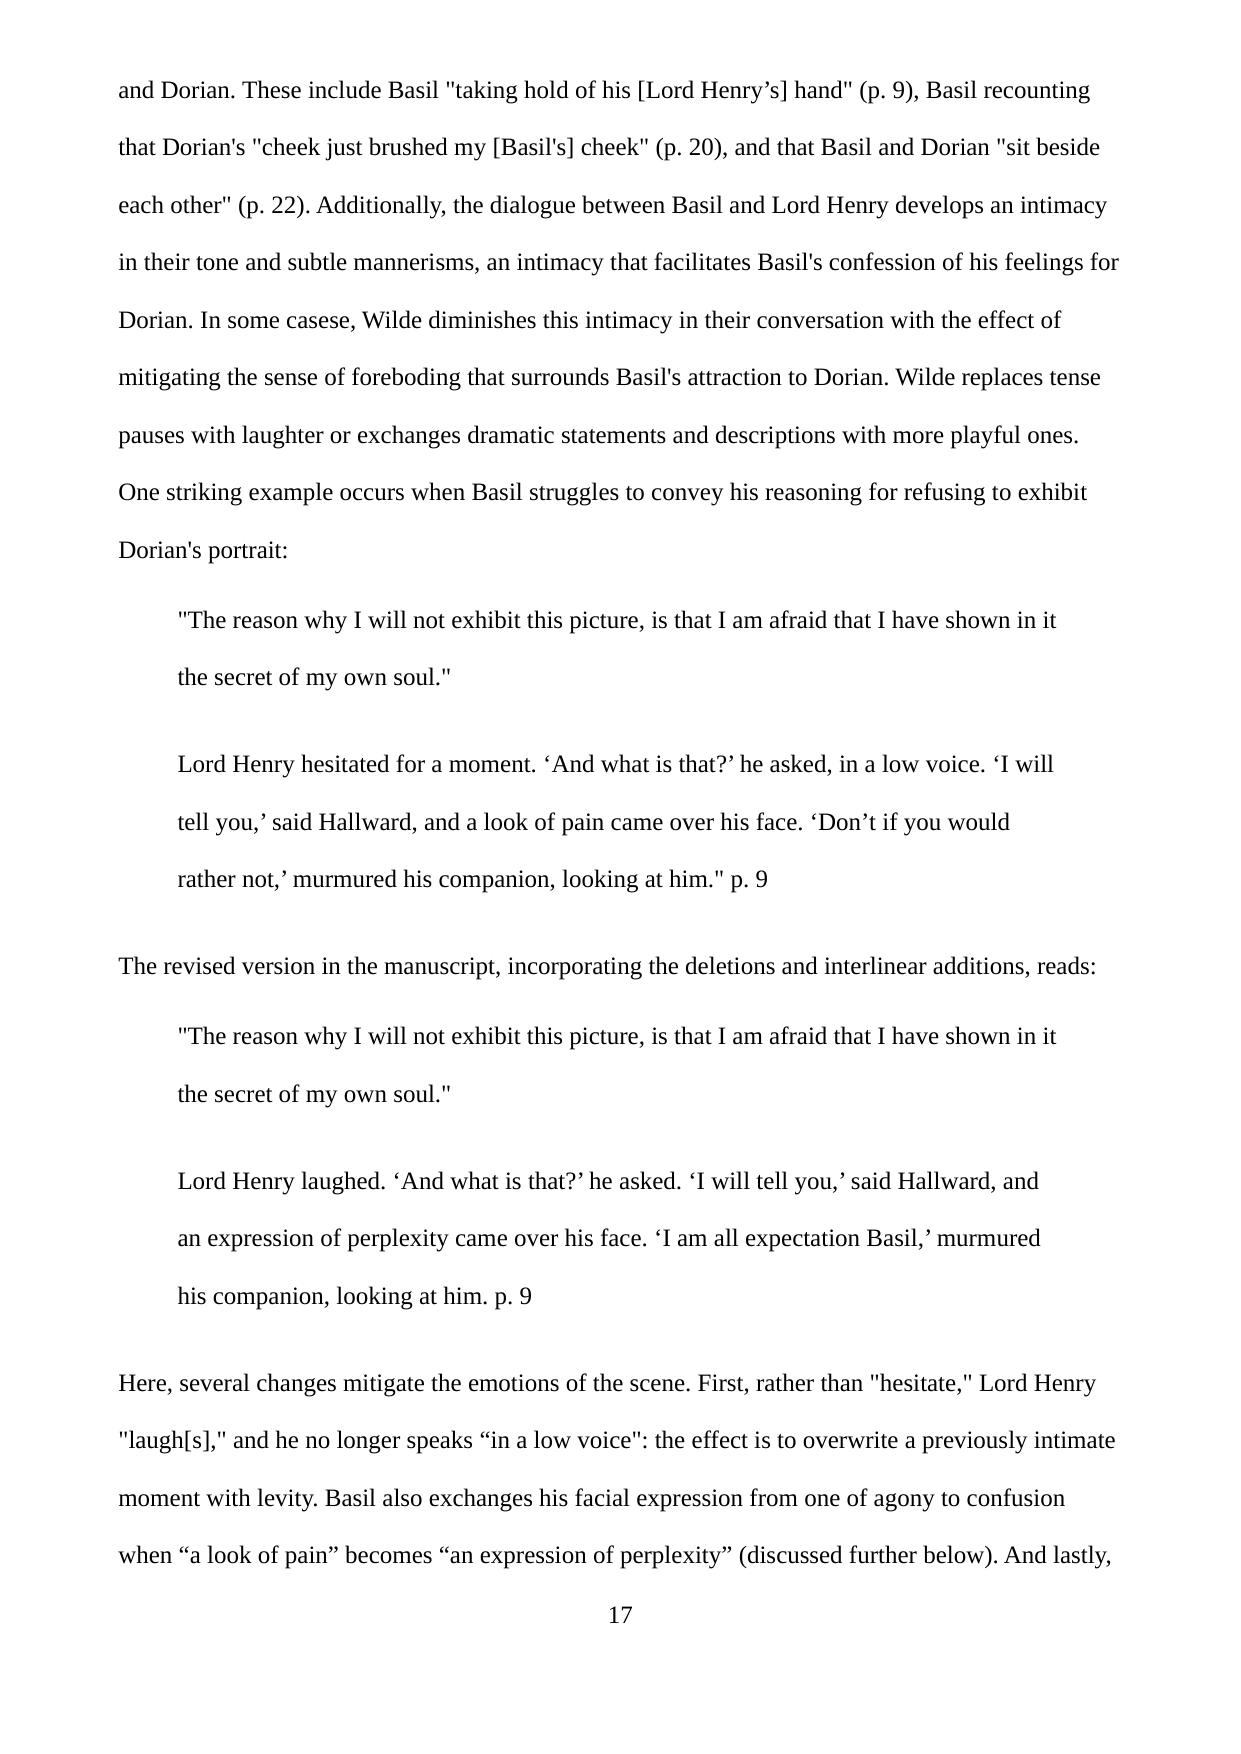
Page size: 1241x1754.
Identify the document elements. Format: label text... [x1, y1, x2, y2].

text Lord Henry laughed. ‘And what is that?’ he asked. ‘I will tell you,’ said Hallward, and an expression of perplexity came over his face. ‘I am all expectation Basil,’ murmured his companion, looking at him. p. 9 [177, 1166, 1063, 1310]
text "The reason why I will not exhibit this picture, is that I am afraid that I have shown in it the secret of my own soul." [177, 605, 1063, 691]
text The revised version in the manuscript, incorporating the deletions and interlinear additions, reads: [118, 951, 1122, 980]
text Here, several changes mitigate the emotions of the scene. First, rather than "hesitate," Lord Henry "laugh[s]," and he no longer speaks “in a low voice": the effect is to overwrite a previously intimate moment with levity. Basil also exchanges his facial expression from one of agony to confusion when “a look of pain” becomes “an expression of perplexity” (discussed further below). And lastly, [118, 1368, 1122, 1569]
text "The reason why I will not exhibit this picture, is that I am afraid that I have shown in it the secret of my own soul." [177, 1021, 1063, 1108]
text Lord Henry hesitated for a moment. ‘And what is that?’ he asked, in a low voice. ‘I will tell you,’ said Hallward, and a look of pain came over his face. ‘Don’t if you would rather not,’ murmured his companion, looking at him." p. 9 [177, 749, 1063, 893]
text and Dorian. These include Basil "taking hold of his [Lord Henry’s] hand" (p. 9), Basil recounting that Dorian's "cheek just brushed my [Basil's] cheek" (p. 20), and that Basil and Dorian "sit beside each other" (p. 22). Additionally, the dialogue between Basil and Lord Henry develops an intimacy in their tone and subtle mannerisms, an intimacy that facilitates Basil's confession of his feelings for Dorian. In some casese, Wilde diminishes this intimacy in their conversation with the effect of mitigating the sense of foreboding that surrounds Basil's attraction to Dorian. Wilde replaces tense pauses with laughter or exchanges dramatic statements and descriptions with more playful ones. One striking example occurs when Basil struggles to convey his reasoning for refusing to exhibit Dorian's portrait: [118, 75, 1122, 564]
